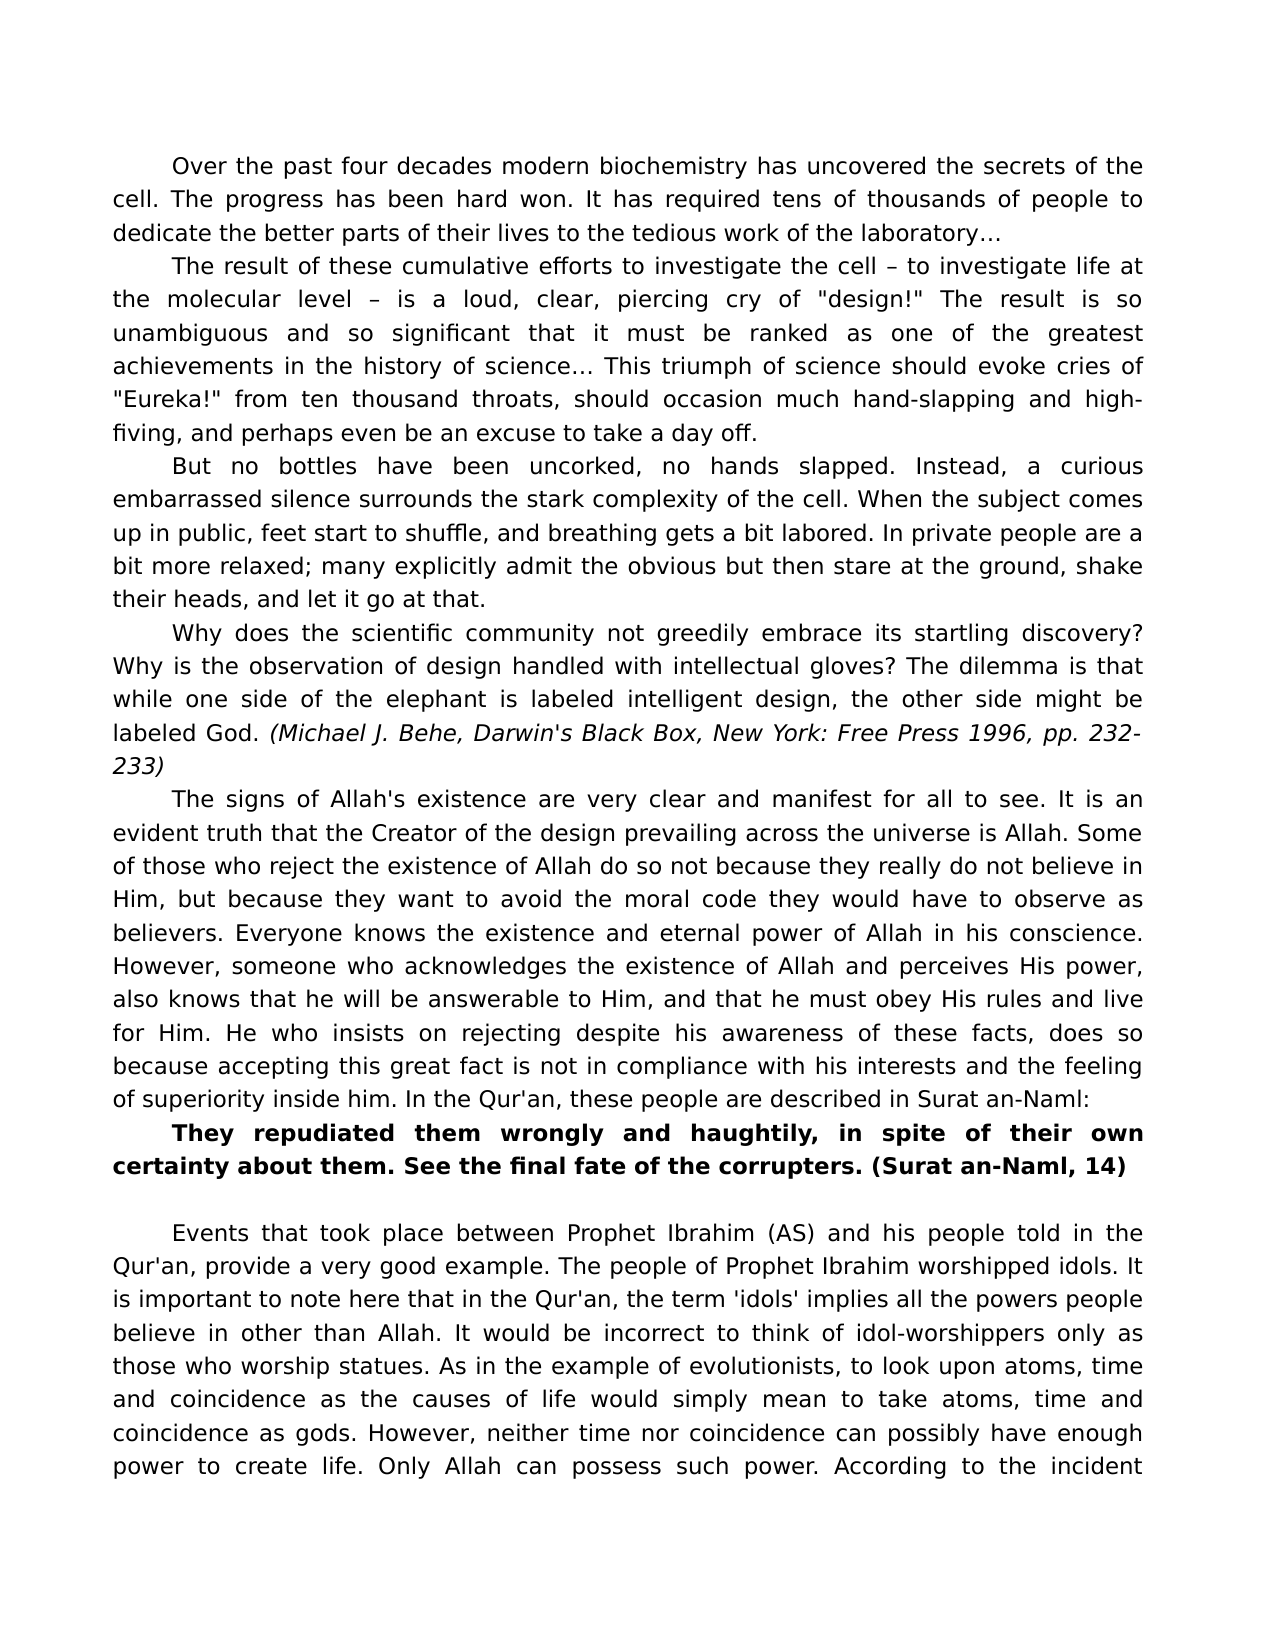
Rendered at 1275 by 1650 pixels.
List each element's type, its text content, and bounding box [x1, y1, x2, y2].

text The signs of Allah's existence are very clear and manifest for all to see. It is an evident truth that the Creator of the design prevailing across the universe is Allah. Some of those who reject the existence of Allah do so not because they really do not believe in Him, but because they want to avoid the moral code they would have to observe as believers. Everyone knows the existence and eternal power of Allah in his conscience. However, someone who acknowledges the existence of Allah and perceives His power, also knows that he will be answerable to Him, and that he must obey His rules and live for Him. He who insists on rejecting despite his awareness of these facts, does so because accepting this great fact is not in compliance with his interests and the feeling of superiority inside him. In the Qur'an, these people are described in Surat an-Naml: [112, 781, 1145, 1114]
text Over the past four decades modern biochemistry has uncovered the secrets of the cell. The progress has been hard won. It has required tens of thousands of people to dedicate the better parts of their lives to the tedious work of the laboratory… [112, 148, 1145, 248]
text Events that took place between Prophet Ibrahim (AS) and his people told in the Qur'an, provide a very good example. The people of Prophet Ibrahim worshipped idols. It is important to note here that in the Qur'an, the term 'idols' implies all the powers people believe in other than Allah. It would be incorrect to think of idol-worshippers only as those who worship statues. As in the example of evolutionists, to look upon atoms, time and coincidence as the causes of life would simply mean to take atoms, time and coincidence as gods. However, neither time nor coincidence can possibly have enough power to create life. Only Allah can possess such power. According to the incident [112, 1214, 1145, 1481]
text Why does the scientific community not greedily embrace its startling discovery? Why is the observation of design handled with intellectual gloves? The dilemma is that while one side of the elephant is labeled intelligent design, the other side might be labeled God. (Michael J. Behe, Darwin's Black Box, New York: Free Press 1996, pp. 232-233) [112, 614, 1145, 781]
text But no bottles have been uncorked, no hands slapped. Instead, a curious embarrassed silence surrounds the stark complexity of the cell. When the subject comes up in public, feet start to shuffle, and breathing gets a bit labored. In private people are a bit more relaxed; many explicitly admit the obvious but then stare at the ground, shake their heads, and let it go at that. [112, 448, 1145, 614]
text They repudiated them wrongly and haughtily, in spite of their own certainty about them. See the final fate of the corrupters. (Surat an-Naml, 14) [112, 1114, 1145, 1181]
text The result of these cumulative efforts to investigate the cell – to investigate life at the molecular level – is a loud, clear, piercing cry of "design!" The result is so unambiguous and so significant that it must be ranked as one of the greatest achievements in the history of science… This triumph of science should evoke cries of "Eureka!" from ten thousand throats, should occasion much hand-slapping and high-fiving, and perhaps even be an excuse to take a day off. [112, 248, 1145, 448]
